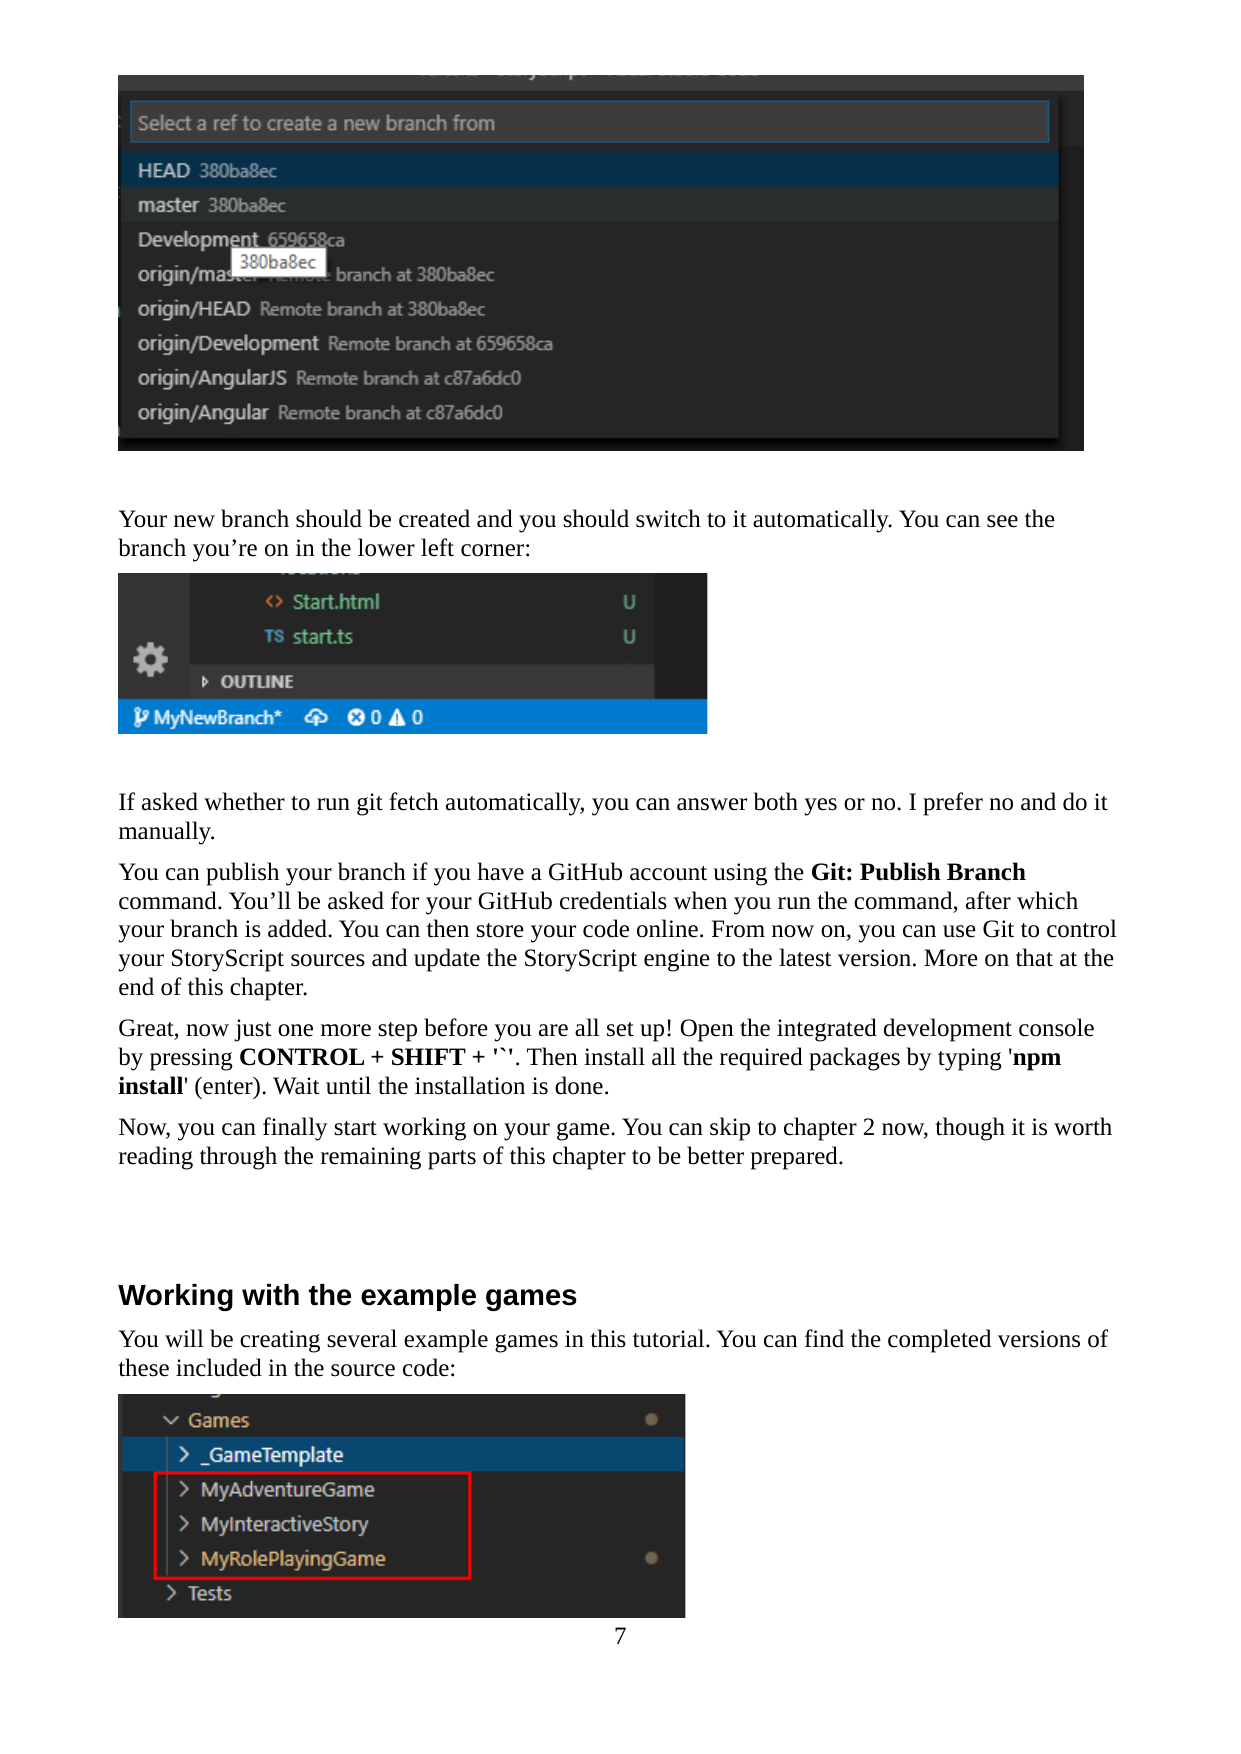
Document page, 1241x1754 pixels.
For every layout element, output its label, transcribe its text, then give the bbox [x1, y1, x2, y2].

text You will be creating several example games in this tutorial. You can find the completed versions of these included in the source code: [118, 1324, 1122, 1382]
text You can publish your branch if you have a GitHub account using the Git: Publish Branch command. You’ll be asked for your GitHub credentials when you run the command, after which your branch is added. You can then store your code online. From now on, you can use Git to control your StoryScript sources and update the StoryScript engine to the latest version. More on that at the end of this chapter. [118, 857, 1122, 1001]
text Your new branch should be created and you should switch to it automatically. You can see the branch you’re on in the lower left corner: [118, 504, 1122, 561]
text If asked whether to run git fetch automatically, you can answer both yes or no. I prefer no and do it manually. [118, 787, 1122, 844]
text Great, now just one more step before you are all set up! Open the integrated development console by pressing CONTROL + SHIFT + '`'. Then install all the required packages by typing 'npm install' (enter). Wait until the installation is done. [118, 1013, 1122, 1099]
text Now, you can finally start working on your game. You can skip to chapter 2 now, though it is worth reading through the remaining parts of this chapter to be better prepared. [118, 1112, 1122, 1169]
subtitle Working with the example games [118, 1278, 1122, 1312]
